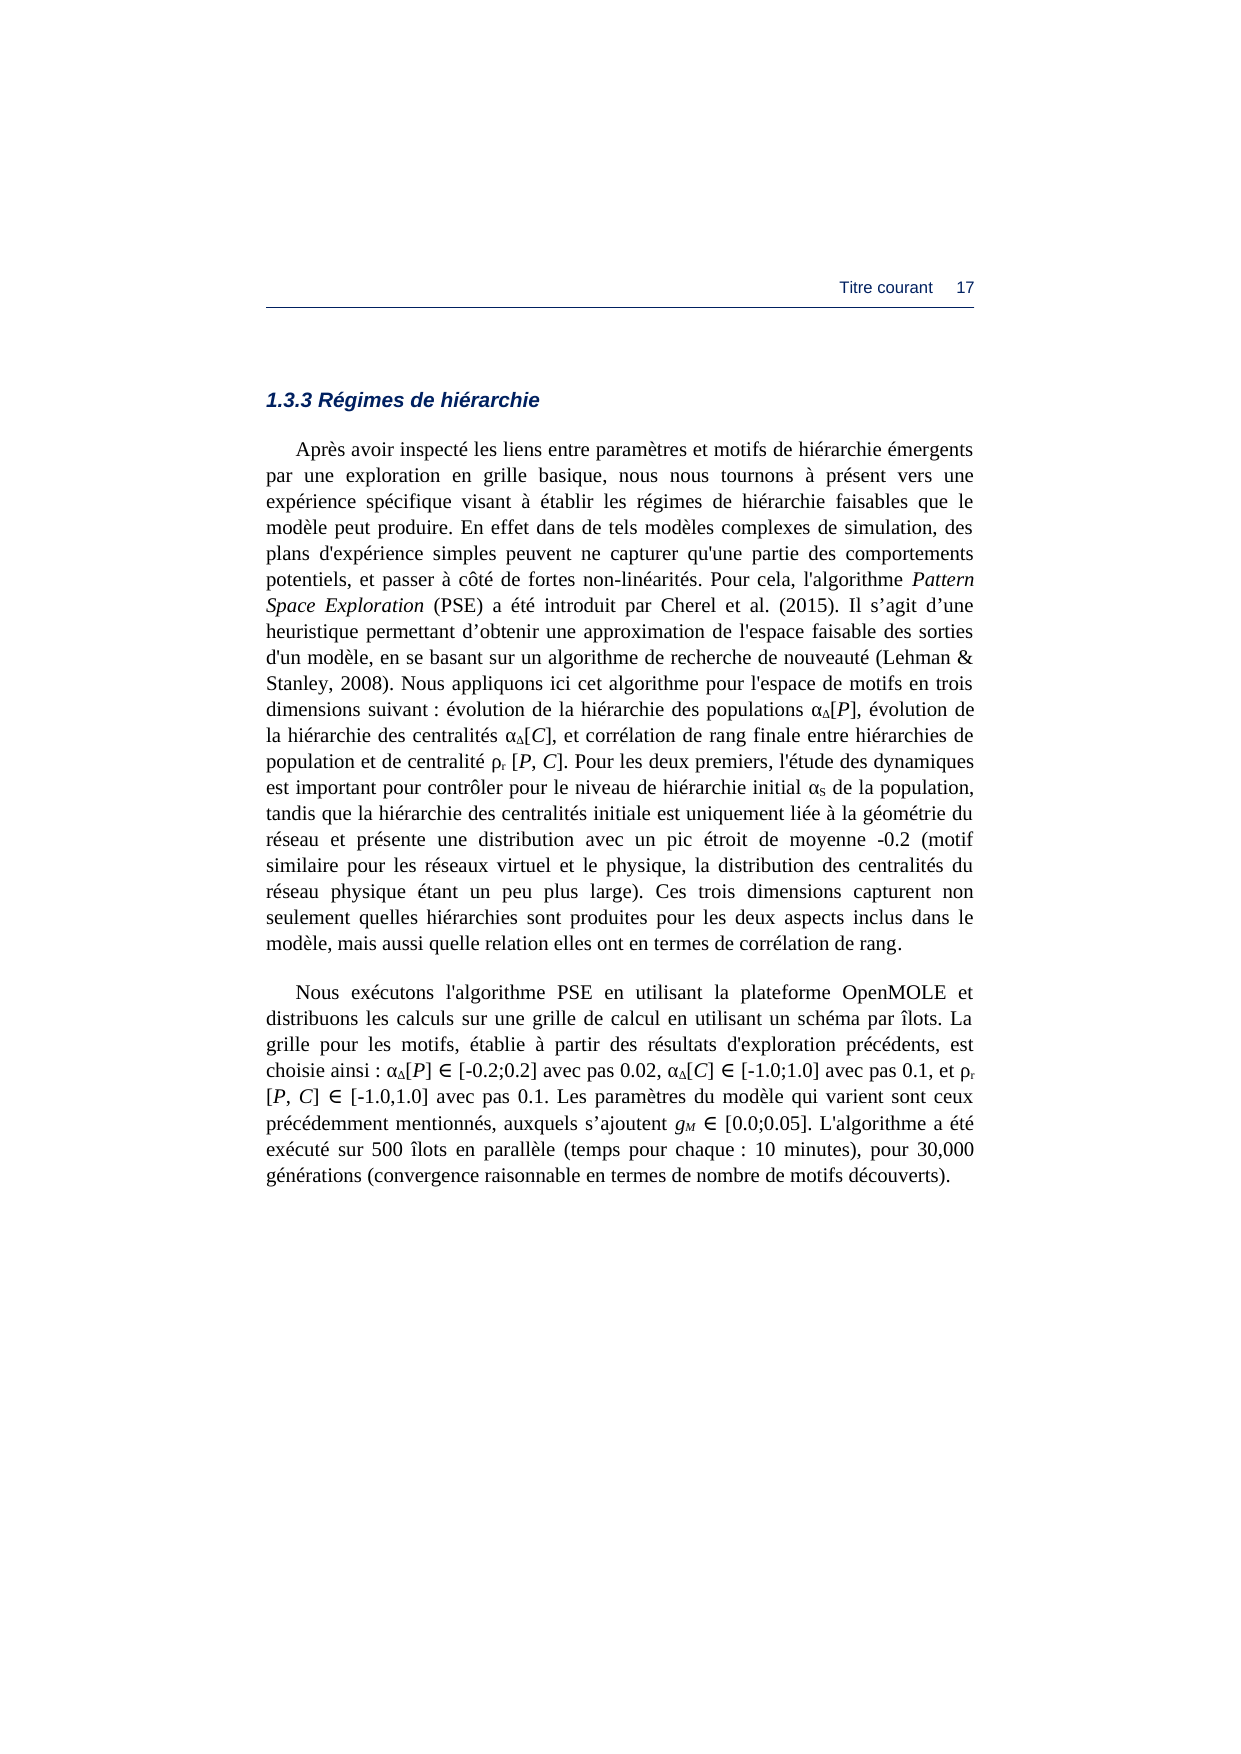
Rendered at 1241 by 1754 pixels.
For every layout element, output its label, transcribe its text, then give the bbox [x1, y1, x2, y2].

subtitle 1.3.3 Régimes de hiérarchie [266, 386, 974, 412]
text Nous exécutons l'algorithme PSE en utilisant la plateforme OpenMOLE et distribuons les calculs sur une grille de calcul en utilisant un schéma par îlots. La grille pour les motifs, établie à partir des résultats d'exploration précédents, est choisie ainsi : αΔ[P] ∈ [-0.2;0.2] avec pas 0.02, αΔ[C] ∈ [-1.0;1.0] avec pas 0.1, et ρr [P, C] ∈ [-1.0,1.0] avec pas 0.1. Les paramètres du modèle qui varient sont ceux précédemment mentionnés, auxquels s’ajoutent gM ∈ [0.0;0.05]. L'algorithme a été exécuté sur 500 îlots en parallèle (temps pour chaque : 10 minutes), pour 30,000 générations (convergence raisonnable en termes de nombre de motifs découverts). [266, 978, 974, 1187]
text Après avoir inspecté les liens entre paramètres et motifs de hiérarchie émergents par une exploration en grille basique, nous nous tournons à présent vers une expérience spécifique visant à établir les régimes de hiérarchie faisables que le modèle peut produire. En effet dans de tels modèles complexes de simulation, des plans d'expérience simples peuvent ne capturer qu'une partie des comportements potentiels, et passer à côté de fortes non-linéarités. Pour cela, l'algorithme Pattern Space Exploration (PSE) a été introduit par Cherel et al. (2015). Il s’agit d’une heuristique permettant d’obtenir une approximation de l'espace faisable des sorties d'un modèle, en se basant sur un algorithme de recherche de nouveauté (Lehman & Stanley, 2008). Nous appliquons ici cet algorithme pour l'espace de motifs en trois dimensions suivant : évolution de la hiérarchie des populations αΔ[P], évolution de la hiérarchie des centralités αΔ[C], et corrélation de rang finale entre hiérarchies de population et de centralité ρr [P, C]. Pour les deux premiers, l'étude des dynamiques est important pour contrôler pour le niveau de hiérarchie initial αS de la population, tandis que la hiérarchie des centralités initiale est uniquement liée à la géométrie du réseau et présente une distribution avec un pic étroit de moyenne -0.2 (motif similaire pour les réseaux virtuel et le physique, la distribution des centralités du réseau physique étant un peu plus large). Ces trois dimensions capturent non seulement quelles hiérarchies sont produites pour les deux aspects inclus dans le modèle, mais aussi quelle relation elles ont en termes de corrélation de rang. [266, 434, 974, 955]
